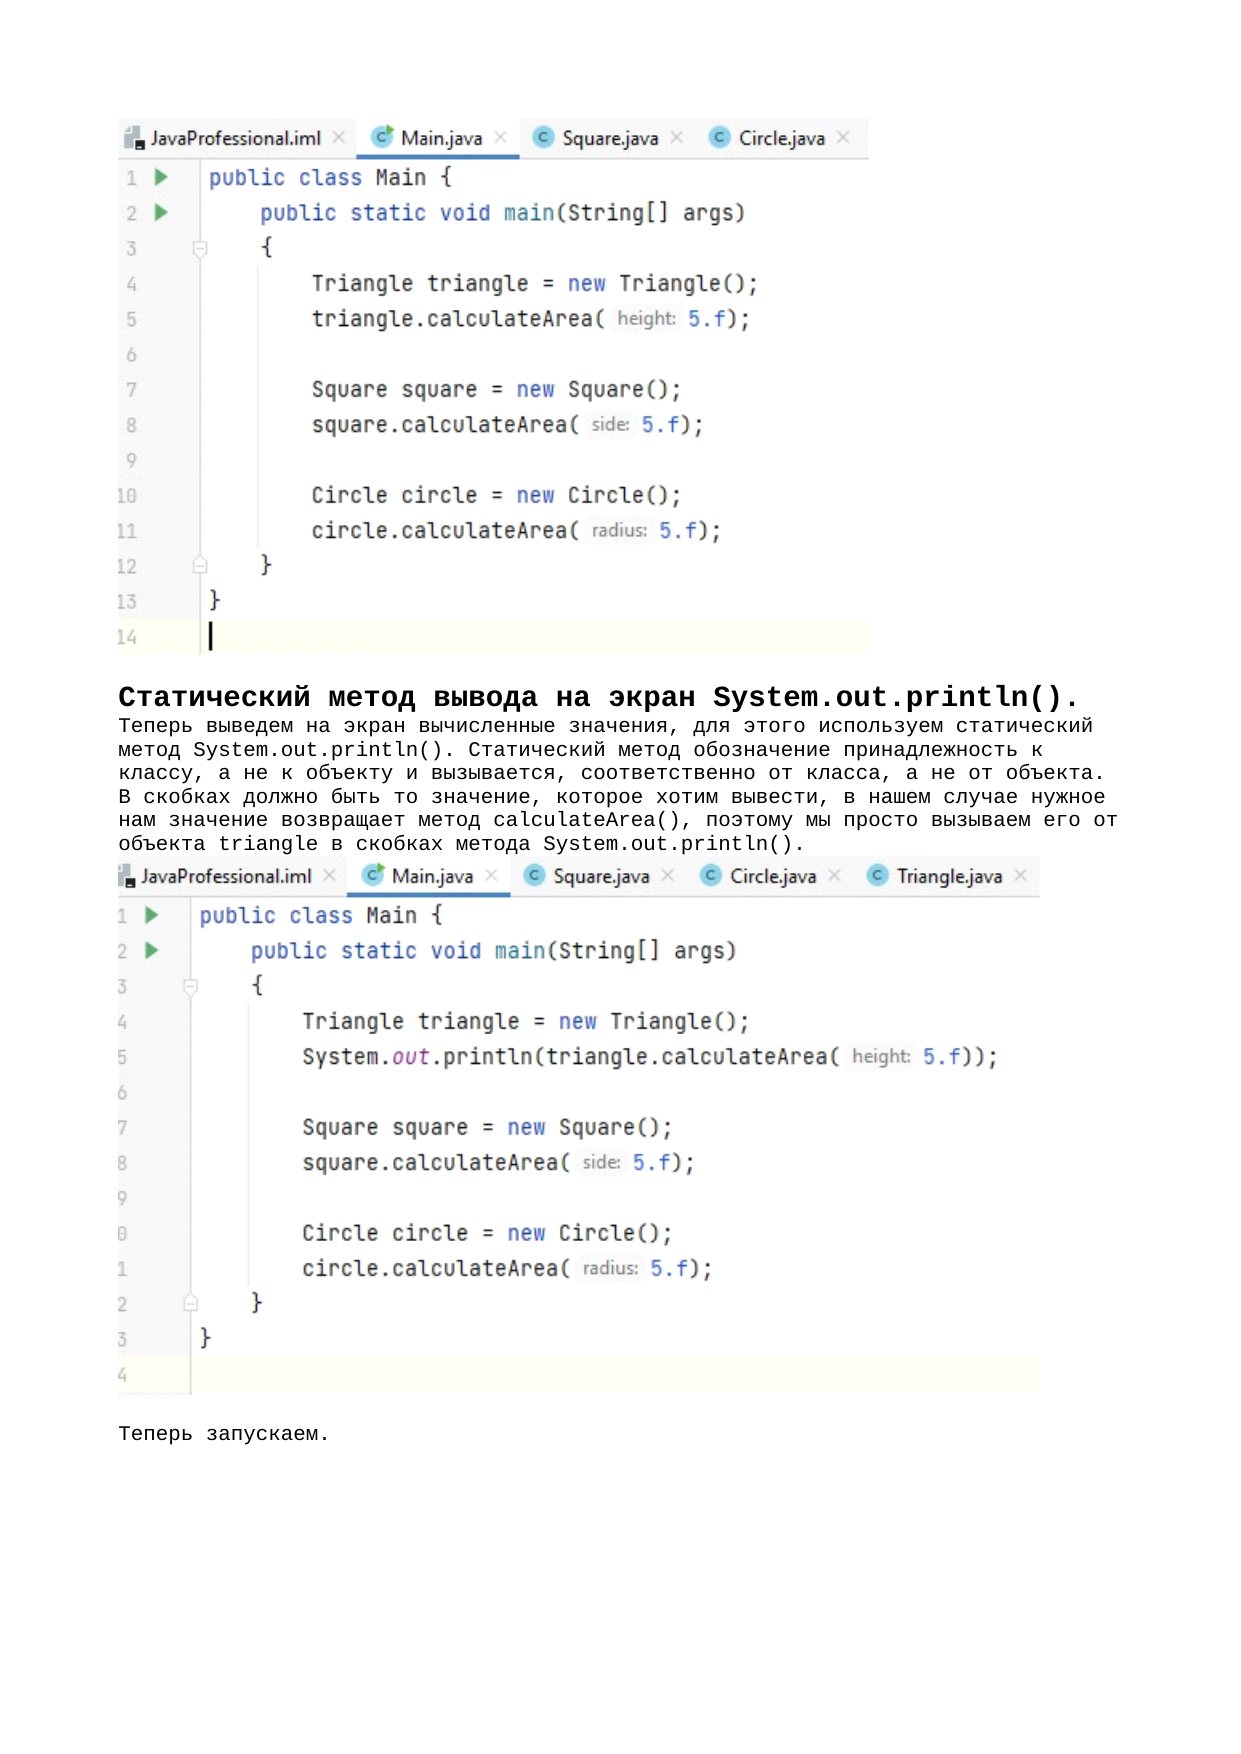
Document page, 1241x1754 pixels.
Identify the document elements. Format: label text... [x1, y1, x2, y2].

text Теперь выведем на экран вычисленные значения, для этого используем статический метод System.out.println(). Статический метод обозначение принадлежность к классу, а не к объекту и вызывается, соответственно от класса, а не от объекта. В скобках должно быть то значение, которое хотим вывести, в нашем случае нужное нам значение возвращает метод calculateArea(), поэтому мы просто вызываем его от объекта triangle в скобках метода System.out.println(). [118, 715, 1122, 857]
text Статический метод вывода на экран System.out.println(). [118, 682, 1122, 715]
text Теперь запускаем. [118, 1423, 1122, 1446]
